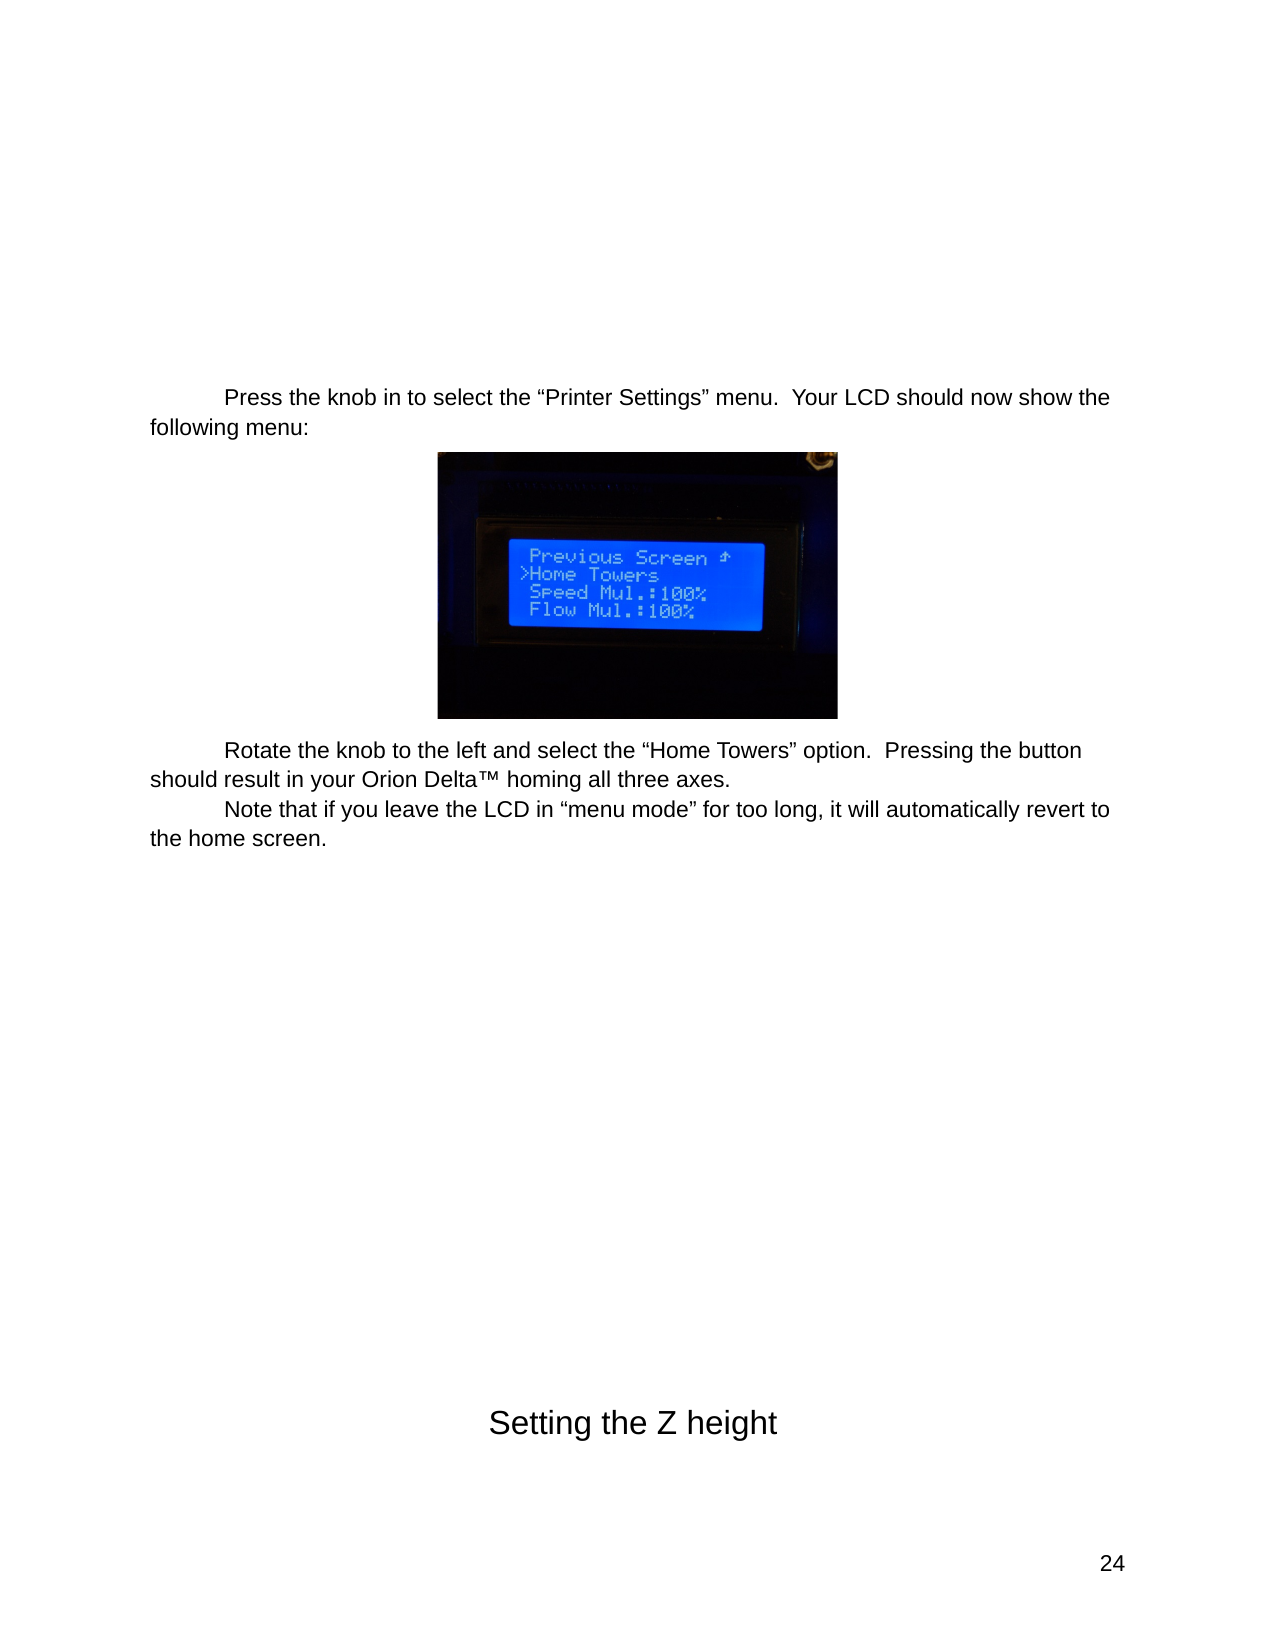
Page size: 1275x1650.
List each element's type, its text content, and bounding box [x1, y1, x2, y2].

picture [437, 452, 838, 719]
text Rotate the knob to the left and select the “Home Towers” option. Pressing the button should result in your Orion Delta™ homing all three axes. [150, 737, 1125, 792]
text Note that if you leave the LCD in “menu mode” for too long, it will automatically revert to the home screen. [150, 796, 1125, 851]
subtitle Setting the Z height [150, 1404, 1125, 1442]
text Press the knob in to select the “Printer Settings” menu. Your LCD should now show the following menu: [150, 385, 1125, 440]
